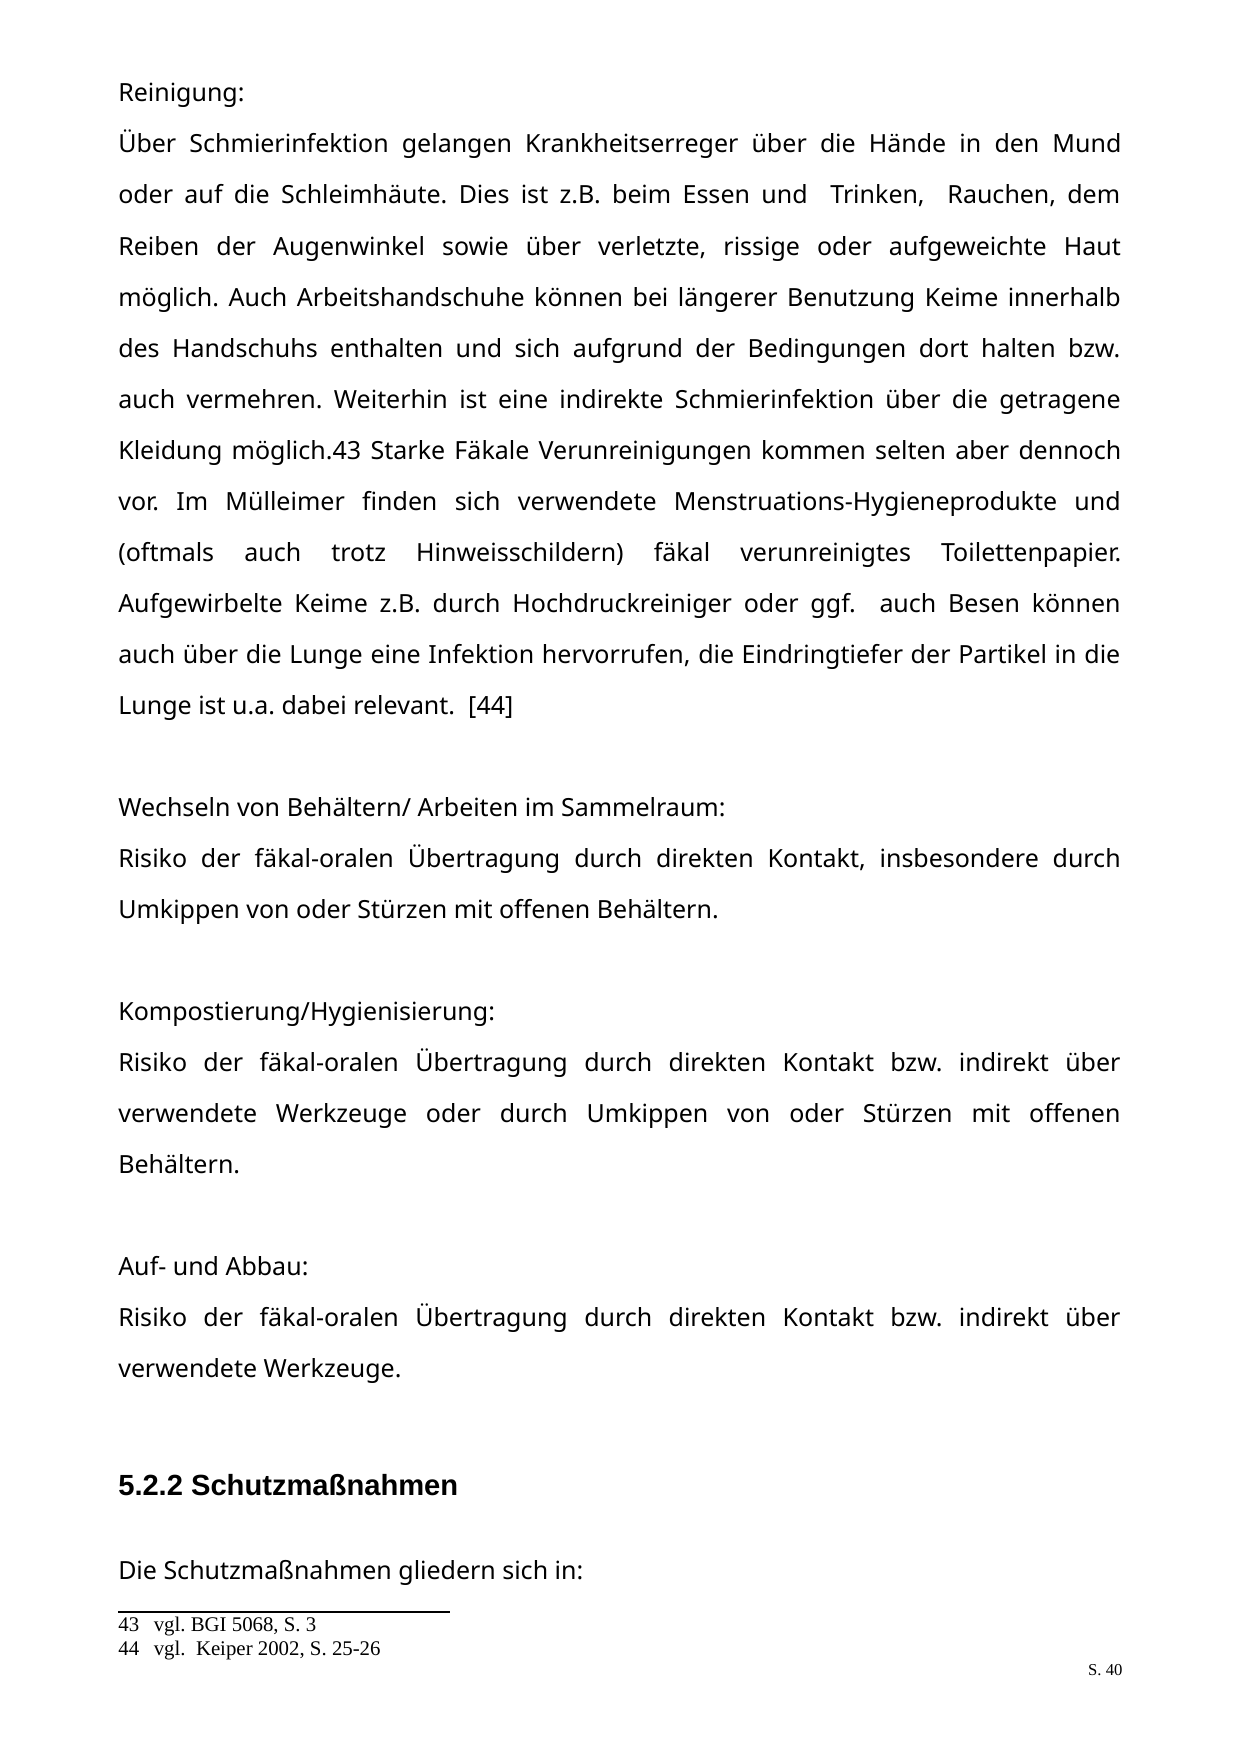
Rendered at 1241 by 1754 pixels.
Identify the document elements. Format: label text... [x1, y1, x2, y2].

subtitle 5.2.2 Schutzmaßnahmen [118, 1468, 1122, 1501]
text Risiko der fäkal-oralen Übertragung durch direkten Kontakt bzw. indirekt über verwendete Werkzeuge. [118, 1300, 1122, 1385]
text Risiko der fäkal-oralen Übertragung durch direkten Kontakt bzw. indirekt über verwendete Werkzeuge oder durch Umkippen von oder Stürzen mit offenen Behältern. [118, 1045, 1122, 1181]
text Kompostierung/Hygienisierung: [118, 994, 1122, 1028]
text vgl. BGI 5068, S. 3 [118, 1612, 1122, 1636]
text Wechseln von Behältern/ Arbeiten im Sammelraum: [118, 789, 1122, 824]
text Die Schutzmaßnahmen gliedern sich in: [118, 1552, 1122, 1586]
text Auf- und Abbau: [118, 1249, 1122, 1283]
text Risiko der fäkal-oralen Übertragung durch direkten Kontakt, insbesondere durch Umkippen von oder Stürzen mit offenen Behältern. [118, 841, 1122, 926]
text Reinigung: [118, 75, 1122, 109]
text vgl. Keiper 2002, S. 25-26 [118, 1636, 1122, 1660]
text Über Schmierinfektion gelangen Krankheitserreger über die Hände in den Mund oder auf die Schleimhäute. Dies ist z.B. beim Essen und Trinken, Rauchen, dem Reiben der Augenwinkel sowie über verletzte, rissige oder aufgeweichte Haut möglich. Auch Arbeitshandschuhe können bei längerer Benutzung Keime innerhalb des Handschuhs enthalten und sich aufgrund der Bedingungen dort halten bzw. auch vermehren. Weiterhin ist eine indirekte Schmierinfektion über die getragene Kleidung möglich. Starke Fäkale Verunreinigungen kommen selten aber dennoch vor. Im Mülleimer finden sich verwendete Menstruations-Hygieneprodukte und (oftmals auch trotz Hinweisschildern) fäkal verunreinigtes Toilettenpapier. Aufgewirbelte Keime z.B. durch Hochdruckreiniger oder ggf. auch Besen können auch über die Lunge eine Infektion hervorrufen, die Eindringtiefer der Partikel in die Lunge ist u.a. dabei relevant. [] [118, 126, 1122, 722]
